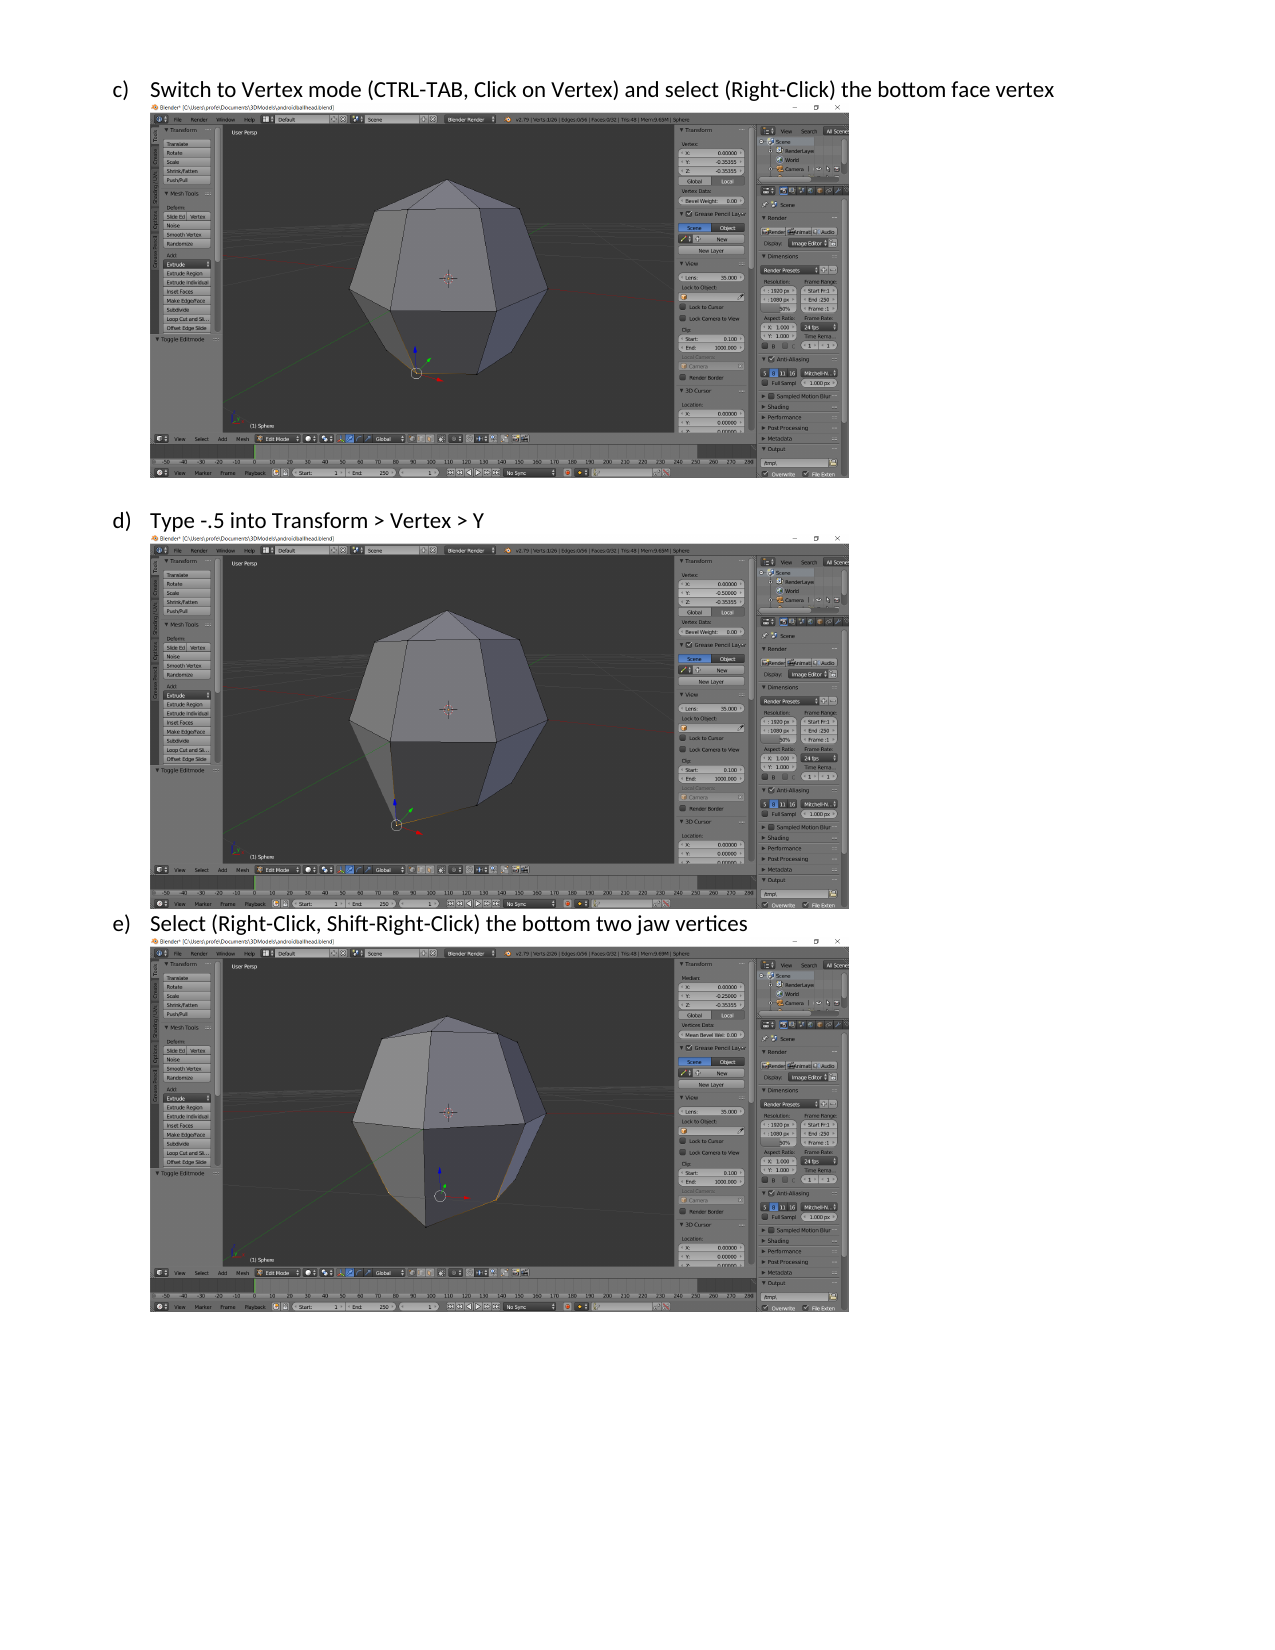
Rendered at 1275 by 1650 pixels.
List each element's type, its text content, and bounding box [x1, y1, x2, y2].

list Select (Right-Click, Shift-Right-Click) the bottom two jaw vertices [112, 909, 1200, 1312]
list Switch to Vertex mode (CTRL-TAB, Click on Vertex) and select (Right-Click) the bottom face vertex [112, 75, 1200, 506]
list Type -.5 into Transform > Vertex > Y [112, 506, 1200, 909]
